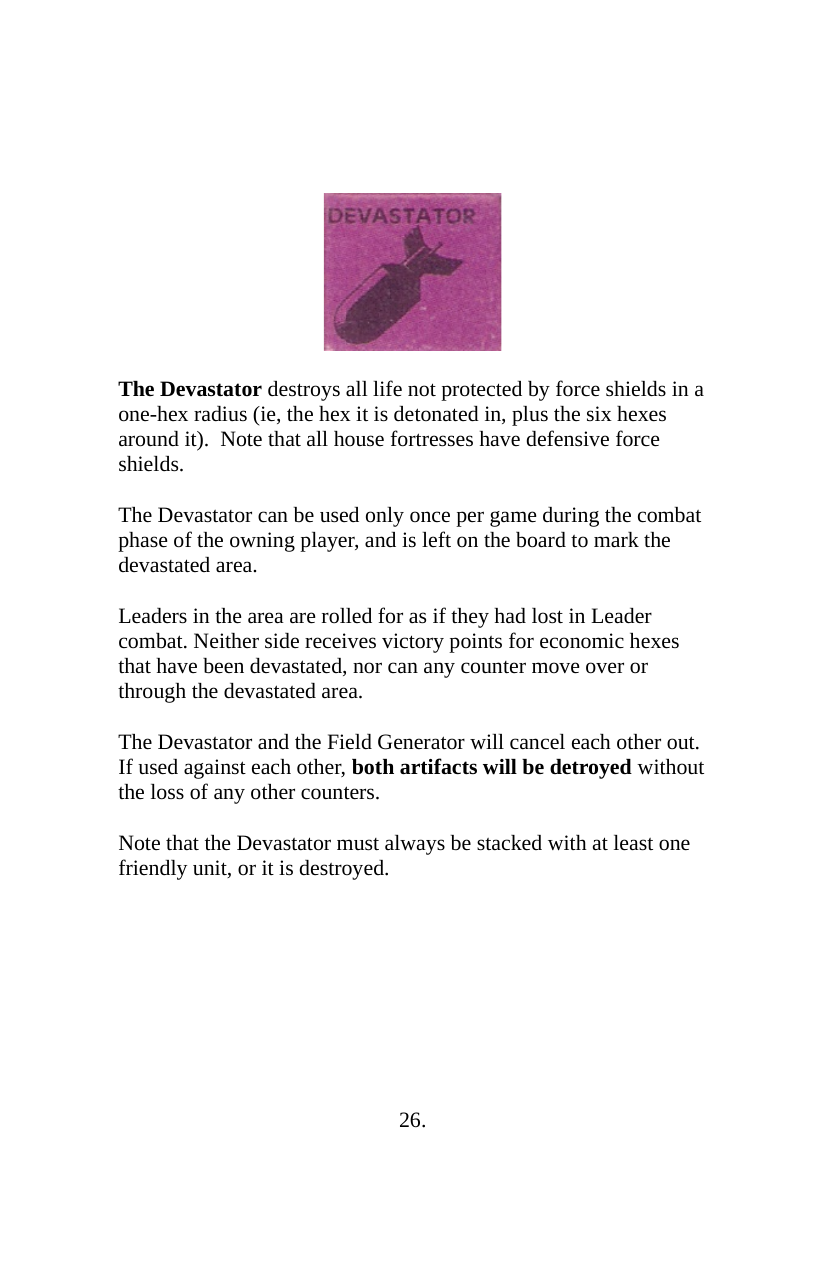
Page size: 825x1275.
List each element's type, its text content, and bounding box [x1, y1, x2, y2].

text Note that the Devastator must always be stacked with at least one friendly unit, or it is destroyed. [118, 829, 707, 880]
text The Devastator destroys all life not protected by force shields in a one-hex radius (ie, the hex it is detonated in, plus the six hexes around it). Note that all house fortresses have defensive force shields. [118, 376, 707, 477]
text 26. [118, 1107, 707, 1132]
text The Devastator and the Field Generator will cancel each other out. If used against each other, both artifacts will be detroyed without the loss of any other counters. [118, 729, 707, 804]
text The Devastator can be used only once per game during the combat phase of the owning player, and is left on the board to mark the devastated area. [118, 502, 707, 577]
text Leaders in the area are rolled for as if they had lost in Leader combat. Neither side receives victory points for economic hexes that have been devastated, nor can any counter move over or through the devastated area. [118, 603, 707, 703]
